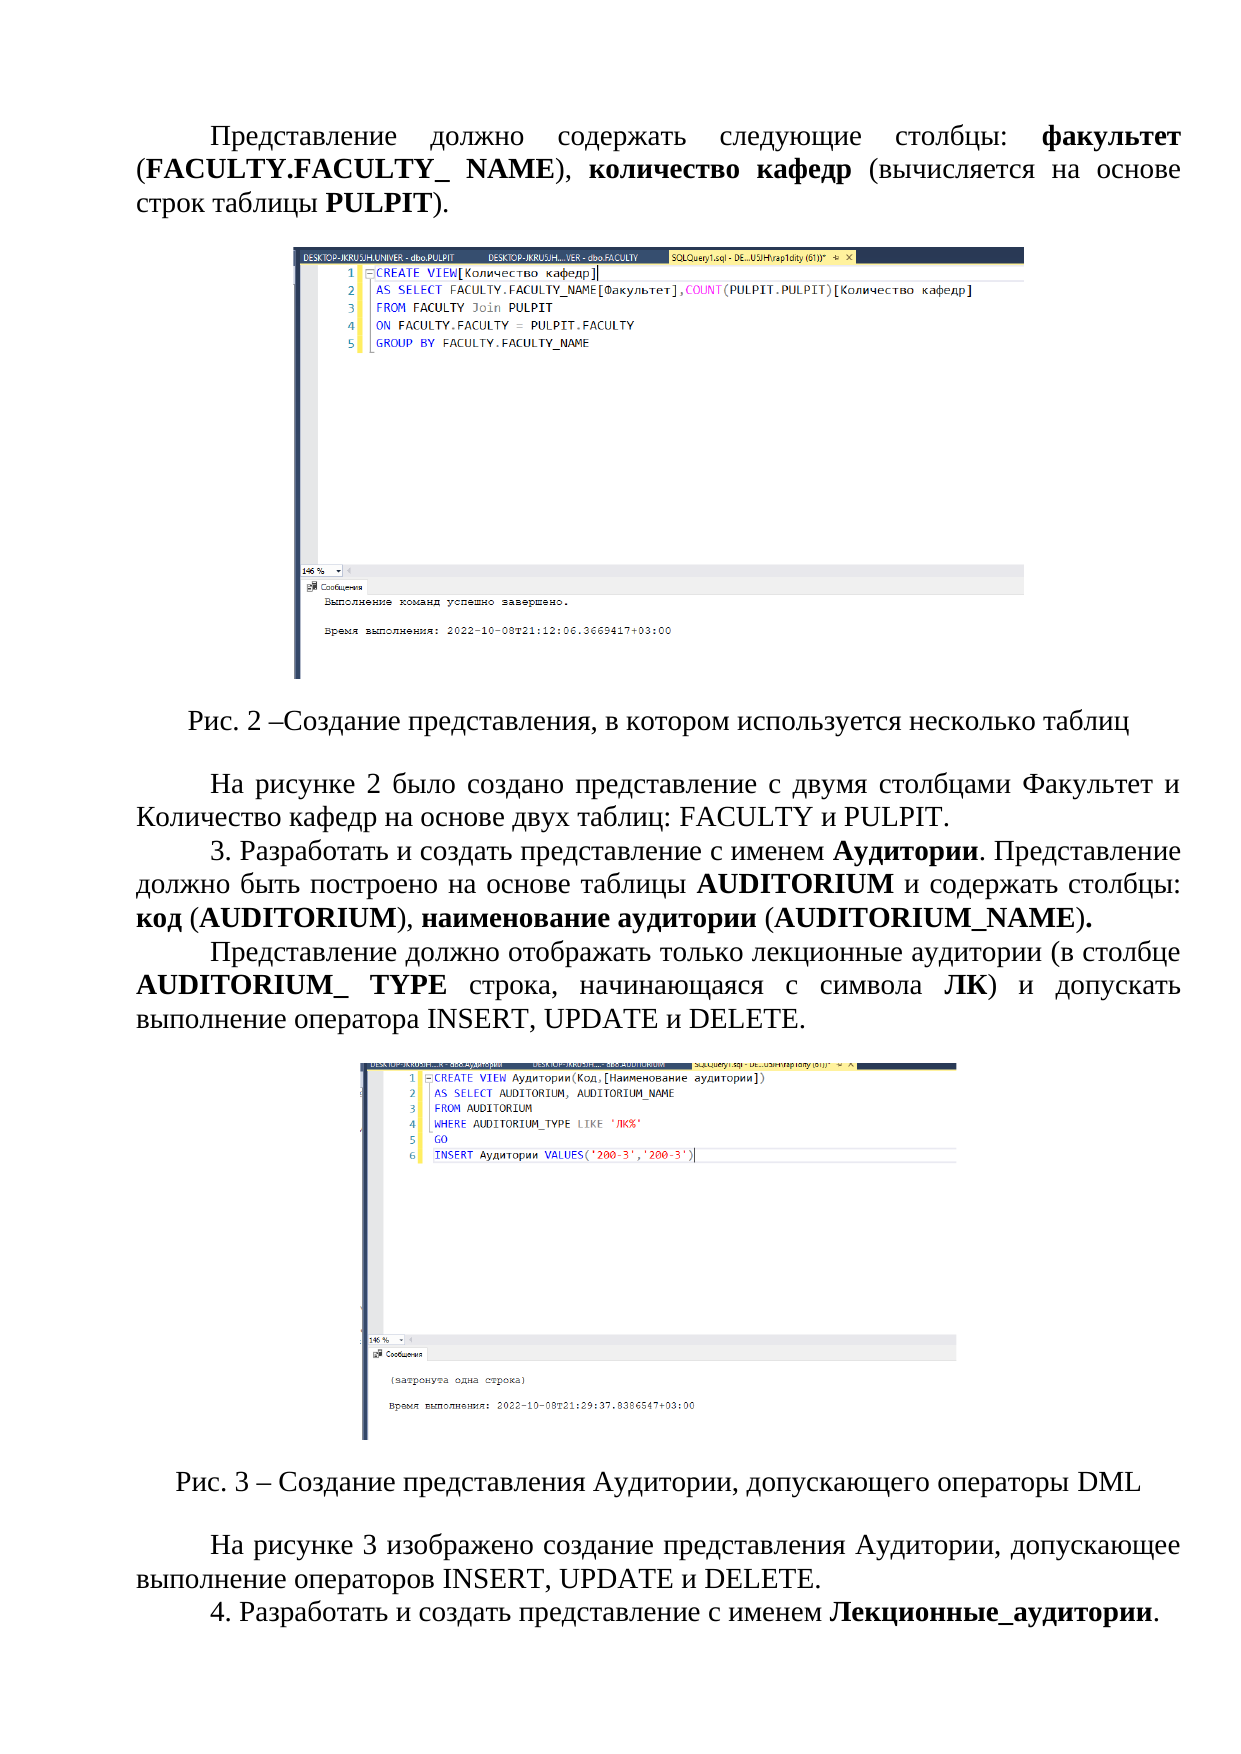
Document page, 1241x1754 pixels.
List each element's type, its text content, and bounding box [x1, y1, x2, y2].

text Рис. 3 – Создание представления Аудитории, допускающего операторы DML [136, 1464, 1181, 1498]
picture [293, 247, 1024, 679]
text На рисунке 3 изображено создание представления Аудитории, допускающее выполнение операторов INSERT, UPDATE и DELETE. [136, 1527, 1181, 1594]
text 3. Разработать и создать представление с именем Аудитории. Представление должно быть построено на основе таблицы AUDITORIUM и содержать столбцы: код (AUDITORIUM), наименование аудитории (AUDITORIUM_NAME). [136, 833, 1181, 934]
text Представление должно содержать следующие столбцы: факультет (FACULTY.FACULTY_ NAME), количество кафедр (вычисляется на основе строк таблицы PULPIT). [136, 118, 1181, 219]
text 4. Разработать и создать представление с именем Лекционные_аудитории. [136, 1594, 1181, 1628]
text Рис. 2 –Создание представления, в котором используется несколько таблиц [136, 703, 1181, 737]
text Представление должно отображать только лекционные аудитории (в столбце AUDITORIUM_ TYPE строка, начинающаяся с символа ЛК) и допускать выполнение оператора INSERT, UPDATE и DELETE. [136, 934, 1181, 1034]
text На рисунке 2 было создано представление с двумя столбцами Факультет и Количество кафедр на основе двух таблиц: FACULTY и PULPIT. [136, 766, 1181, 833]
picture [360, 1063, 957, 1440]
